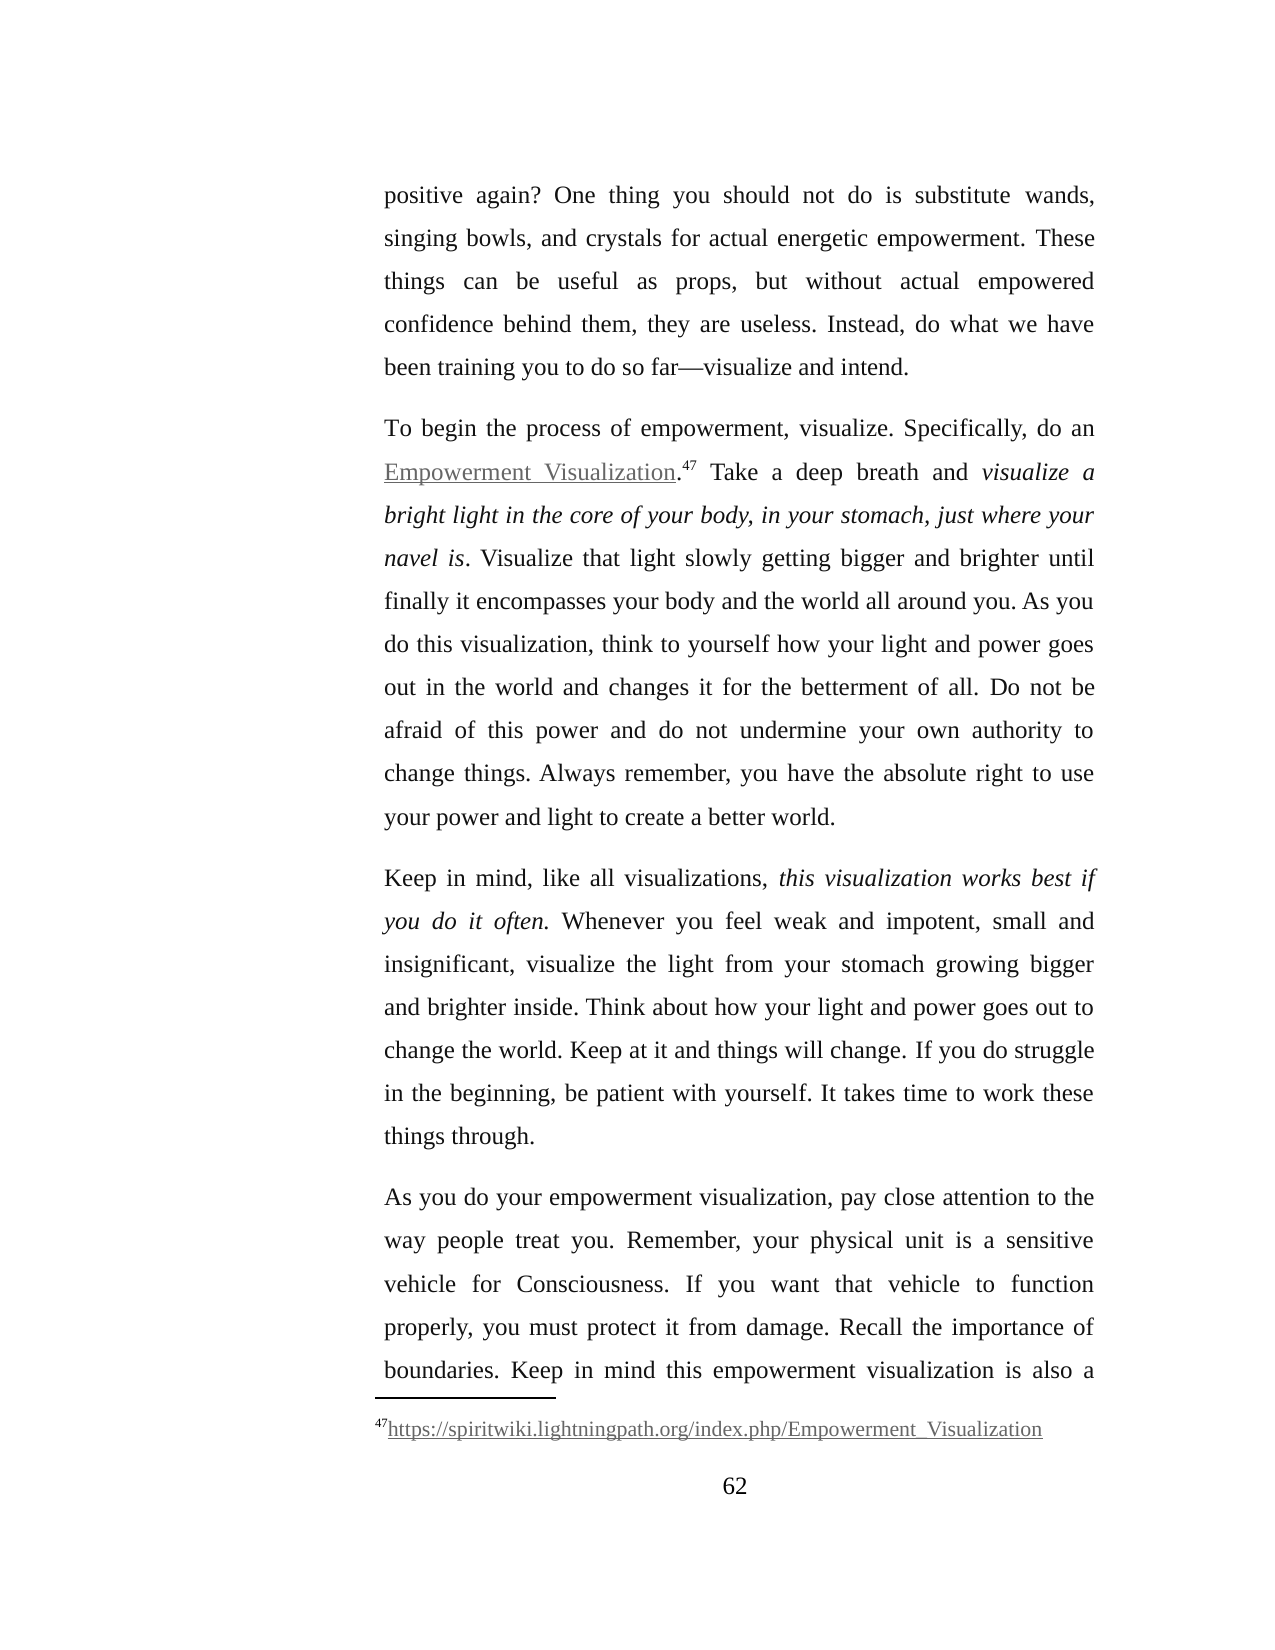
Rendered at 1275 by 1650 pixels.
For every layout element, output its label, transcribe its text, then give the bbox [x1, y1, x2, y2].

text As you do your empowerment visualization, pay close attention to the way people treat you. Remember, your physical unit is a sensitive vehicle for Consciousness. If you want that vehicle to function properly, you must protect it from damage. Recall the importance of boundaries. Keep in mind this empowerment visualization is also a [384, 1182, 1095, 1384]
text Keep in mind, like all visualizations, this visualization works best if you do it often. Whenever you feel weak and impotent, small and insignificant, visualize the light from your stomach growing bigger and brighter inside. Think about how your light and power goes out to change the world. Keep at it and things will change. If you do struggle in the beginning, be patient with yourself. It takes time to work these things through. [384, 863, 1095, 1150]
text To begin the process of empowerment, visualize. Specifically, do an Empowerment Visualization. Take a deep breath and visualize a bright light in the core of your body, in your stomach, just where your navel is. Visualize that light slowly getting bigger and brighter until finally it encompasses your body and the world all around you. As you do this visualization, think to yourself how your light and power goes out in the world and changes it for the betterment of all. Do not be afraid of this power and do not undermine your own authority to change things. Always remember, you have the absolute right to use your power and light to create a better world. [384, 413, 1095, 830]
text positive again? One thing you should not do is substitute wands, singing bowls, and crystals for actual energetic empowerment. These things can be useful as props, but without actual empowered confidence behind them, they are useless. Instead, do what we have been training you to do so far—visualize and intend. [384, 180, 1095, 381]
